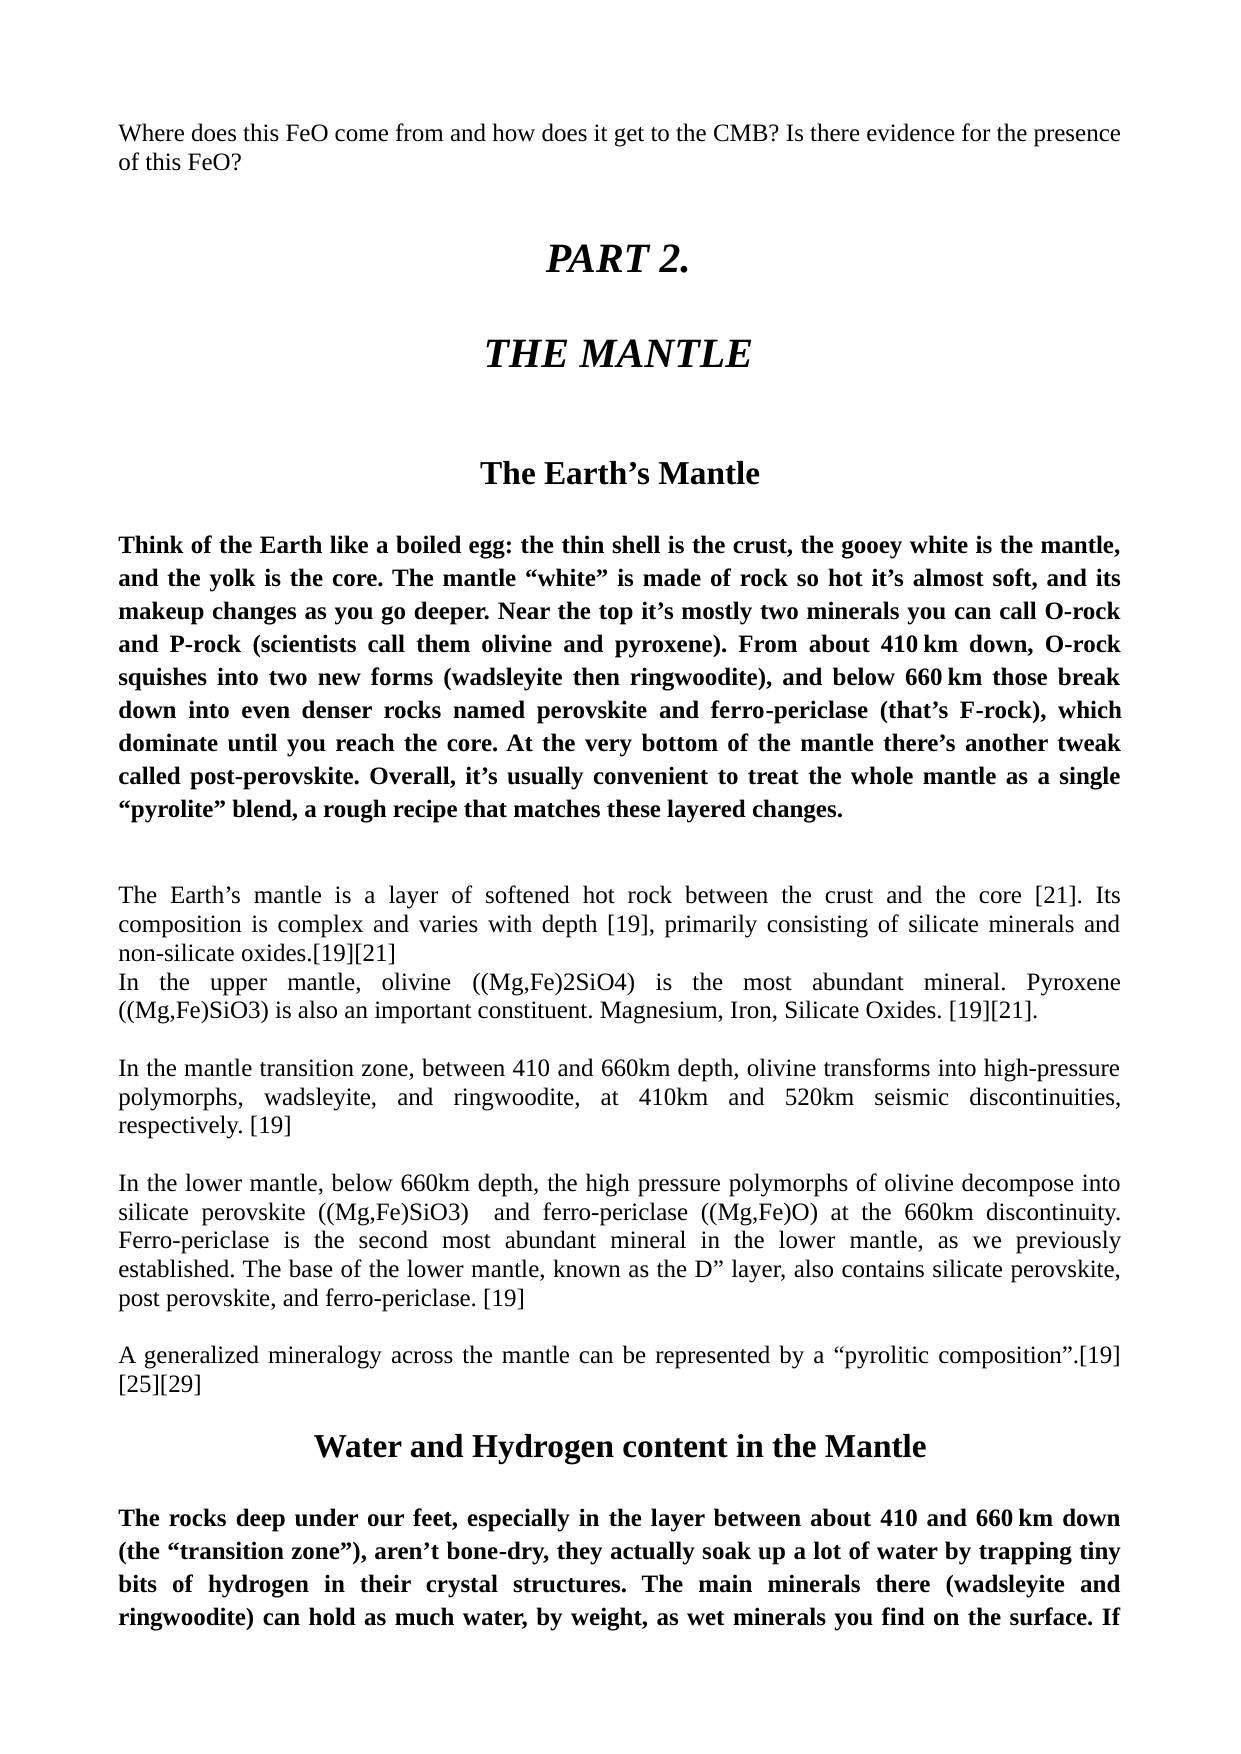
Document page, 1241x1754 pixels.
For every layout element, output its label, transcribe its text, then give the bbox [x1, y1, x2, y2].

text Think of the Earth like a boiled egg: the thin shell is the crust, the gooey white is the mantle, and the yolk is the core. The mantle “white” is made of rock so hot it’s almost soft, and its makeup changes as you go deeper. Near the top it’s mostly two minerals you can call O‐rock and P‐rock (scientists call them olivine and pyroxene). From about 410 km down, O‐rock squishes into two new forms (wadsleyite then ringwoodite), and below 660 km those break down into even denser rocks named perovskite and ferro‑periclase (that’s F‑rock), which dominate until you reach the core. At the very bottom of the mantle there’s another tweak called post‑perovskite. Overall, it’s usually convenient to treat the whole mantle as a single “pyrolite” blend, a rough recipe that matches these layered changes. [118, 530, 1122, 823]
text The Earth’s Mantle [118, 453, 1122, 492]
text In the mantle transition zone, between 410 and 660km depth, olivine transforms into high-pressure polymorphs, wadsleyite, and ringwoodite, at 410km and 520km seismic discontinuities, respectively. [19] [118, 1053, 1122, 1139]
text Water and Hydrogen content in the Mantle [118, 1427, 1122, 1465]
text The rocks deep under our feet, especially in the layer between about 410 and 660 km down (the “transition zone”), aren’t bone‑dry, they actually soak up a lot of water by trapping tiny bits of hydrogen in their crystal structures. The main minerals there (wadsleyite and ringwoodite) can hold as much water, by weight, as wet minerals you find on the surface. If [118, 1503, 1122, 1631]
text The Earth’s mantle is a layer of softened hot rock between the crust and the core [21]. Its composition is complex and varies with depth [19], primarily consisting of silicate minerals and non-silicate oxides.[19][21] [118, 880, 1122, 967]
text In the lower mantle, below 660km depth, the high pressure polymorphs of olivine decompose into silicate perovskite ((Mg,Fe)SiO3) and ferro-periclase ((Mg,Fe)O) at the 660km discontinuity. Ferro-periclase is the second most abundant mineral in the lower mantle, as we previously established. The base of the lower mantle, known as the D” layer, also contains silicate perovskite, post perovskite, and ferro-periclase. [19] [118, 1168, 1122, 1312]
text In the upper mantle, olivine ((Mg,Fe)2SiO4) is the most abundant mineral. Pyroxene ((Mg,Fe)SiO3) is also an important constituent. Magnesium, Iron, Silicate Oxides. [19][21]. [118, 967, 1122, 1024]
text THE MANTLE [118, 329, 1122, 377]
text PART 2. [118, 233, 1122, 281]
text Where does this FeO come from and how does it get to the CMB? Is there evidence for the presence of this FeO? [118, 118, 1122, 176]
text A generalized mineralogy across the mantle can be represented by a “pyrolitic composition”.[19][25][29] [118, 1340, 1122, 1398]
